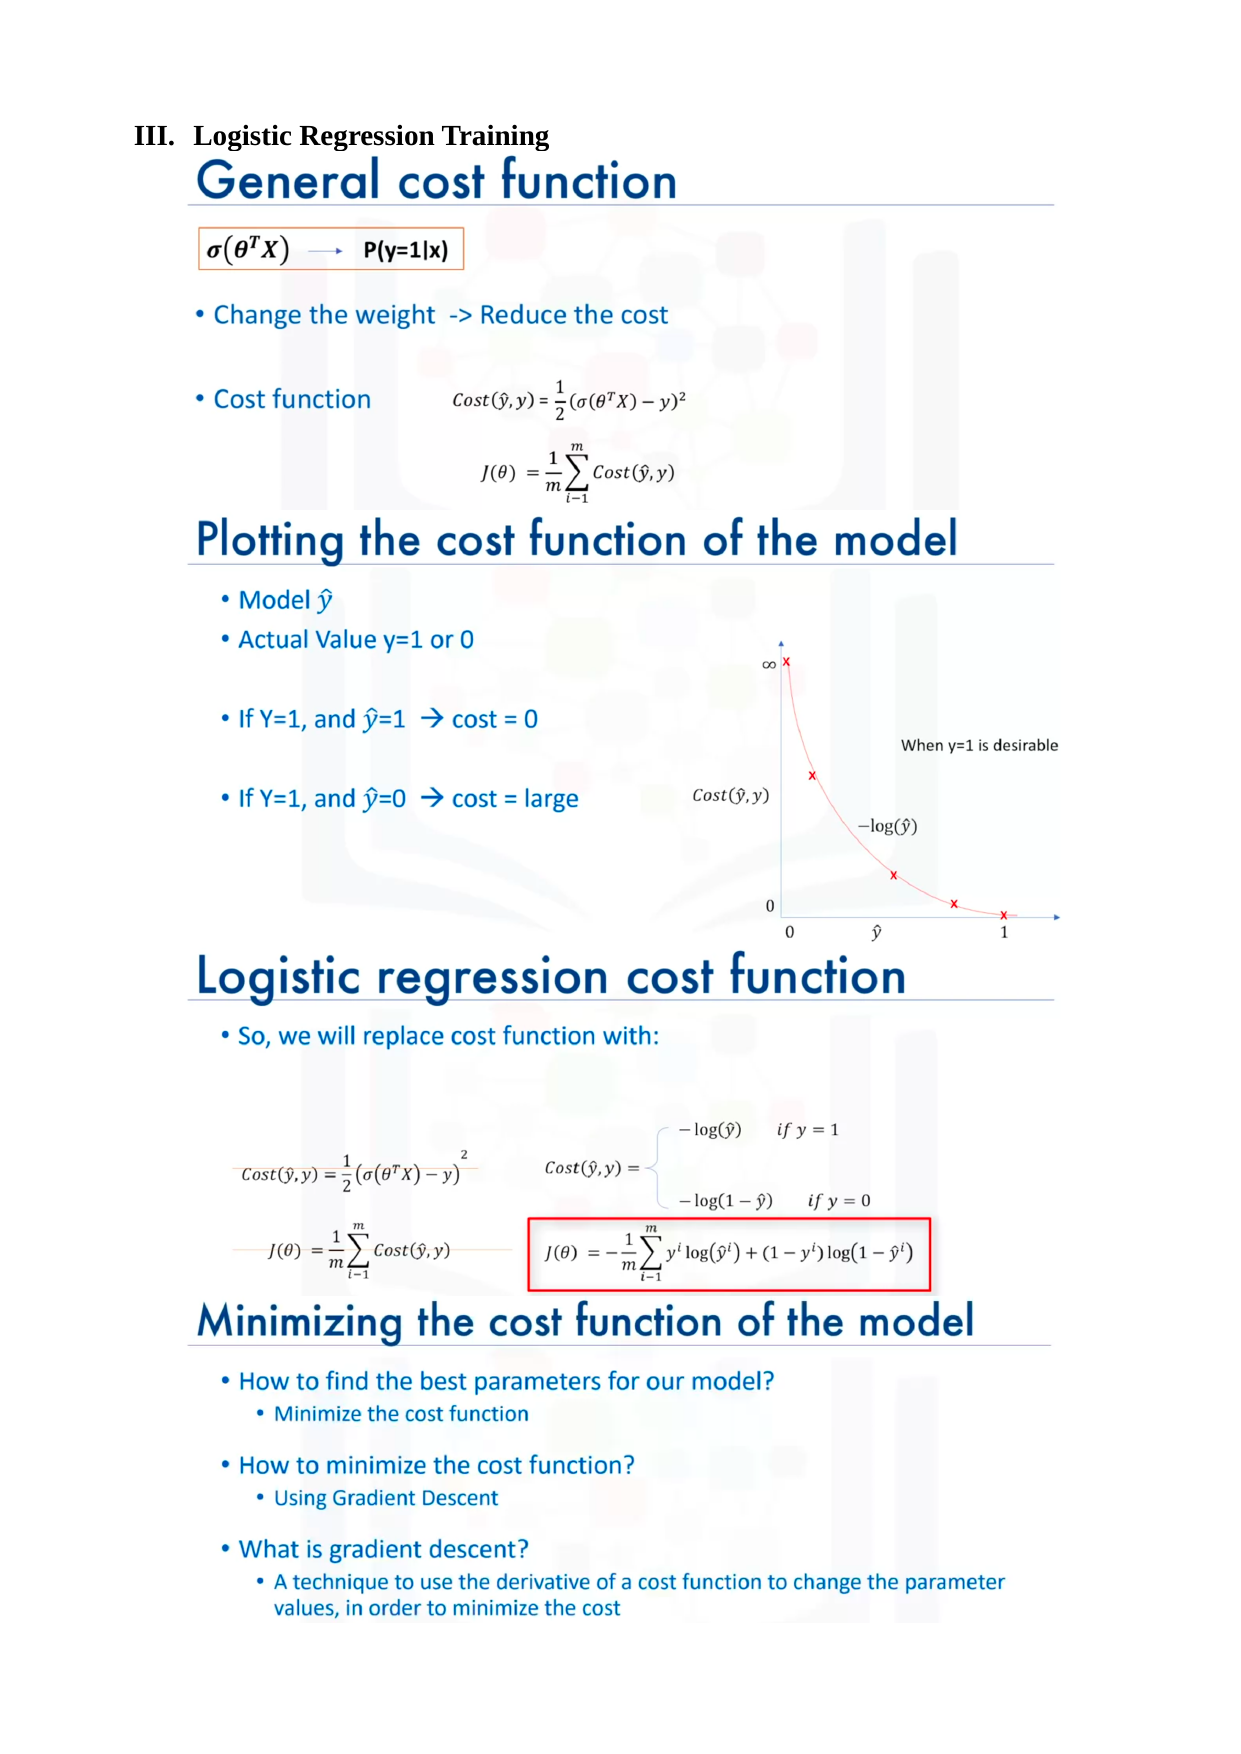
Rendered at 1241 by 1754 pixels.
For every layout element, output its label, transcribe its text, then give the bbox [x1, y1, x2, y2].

list Logistic Regression Training [175, 118, 1122, 151]
picture [118, 151, 1123, 1623]
